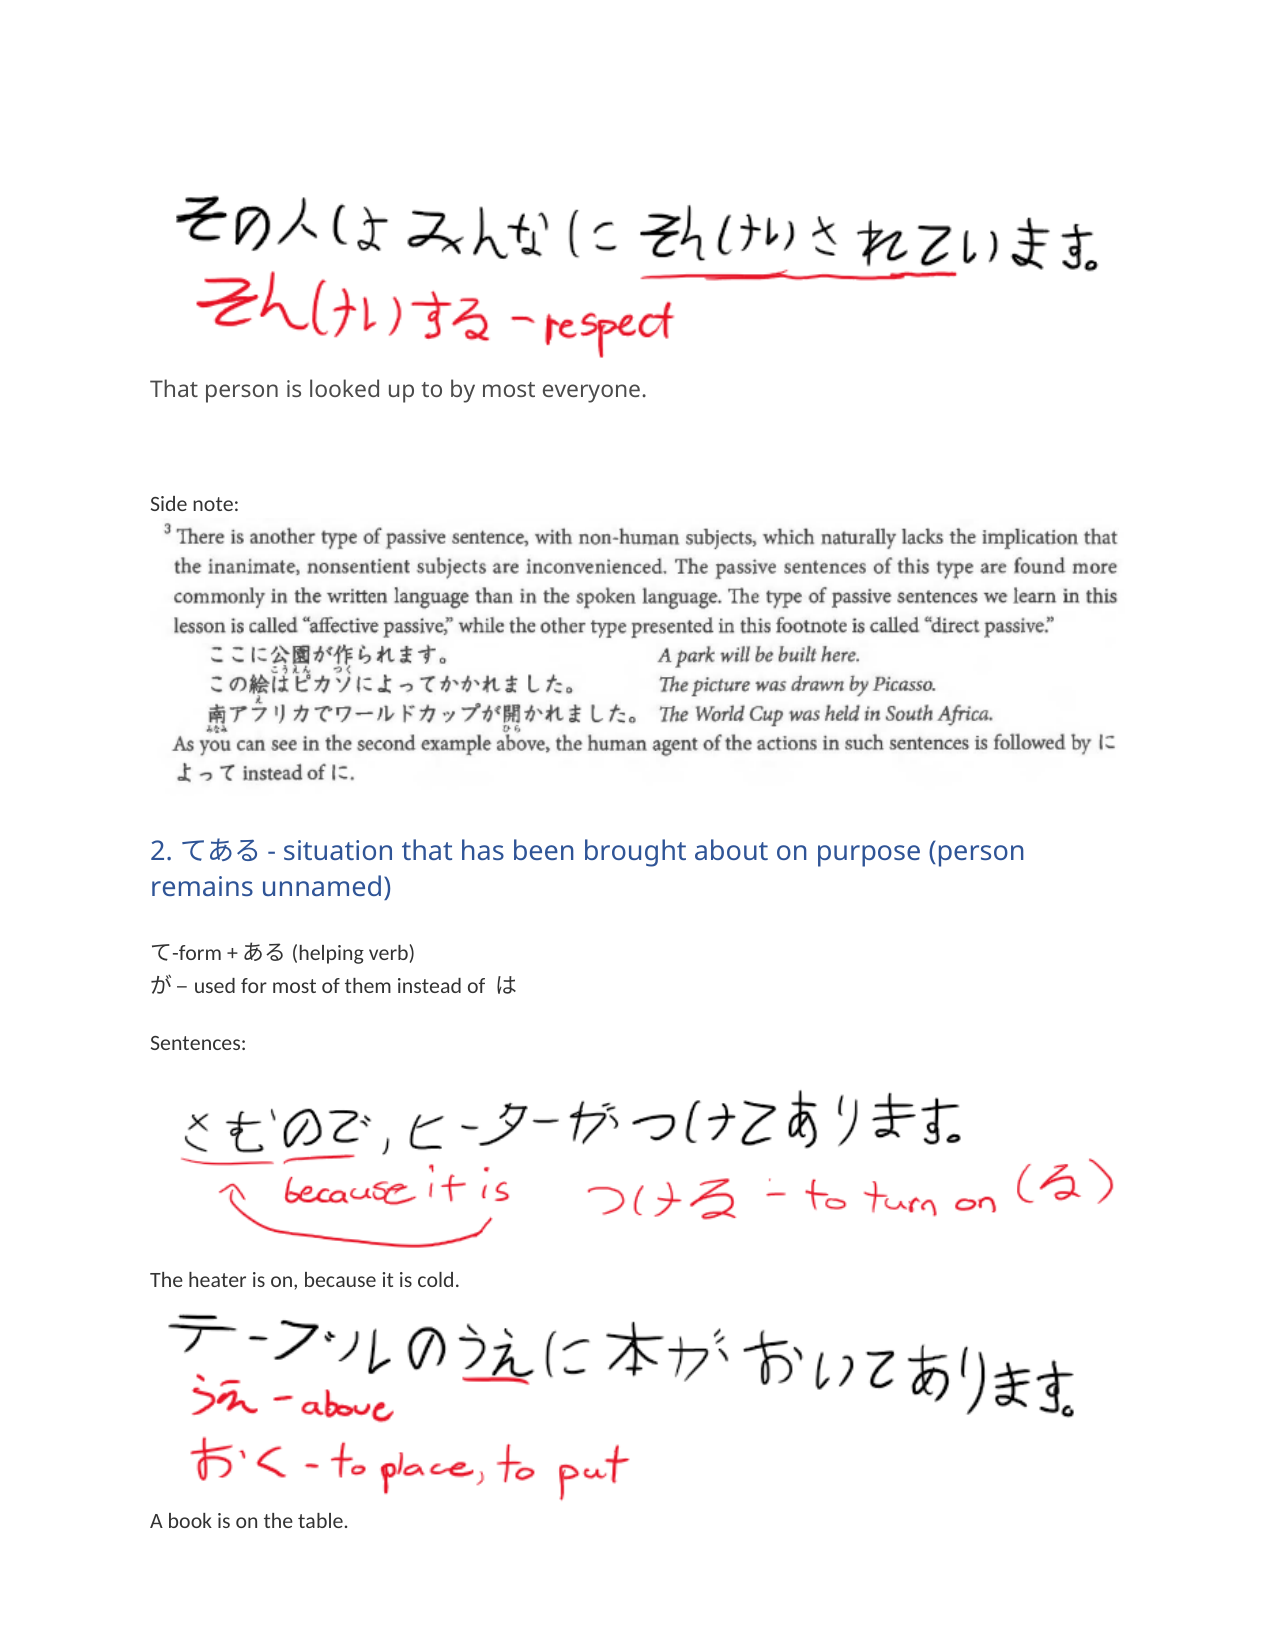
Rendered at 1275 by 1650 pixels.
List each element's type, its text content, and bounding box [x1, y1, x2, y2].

subtitle 2. てある - situation that has been brought about on purpose (person remains unnamed) [150, 828, 1125, 905]
picture [150, 1085, 1125, 1265]
text A book is on the table. [150, 1507, 1125, 1533]
text が – used for most of them instead of は [150, 968, 1125, 999]
text Sentences: [150, 1029, 1125, 1056]
text Side note: [150, 490, 1125, 517]
text That person is looked up to by most everyone. [150, 373, 1125, 404]
picture [150, 518, 1125, 796]
picture [150, 1294, 1088, 1506]
text The heater is on, because it is cold. [150, 1266, 1125, 1293]
picture [150, 149, 1111, 372]
text て-form + ある (helping verb) [150, 934, 1125, 966]
